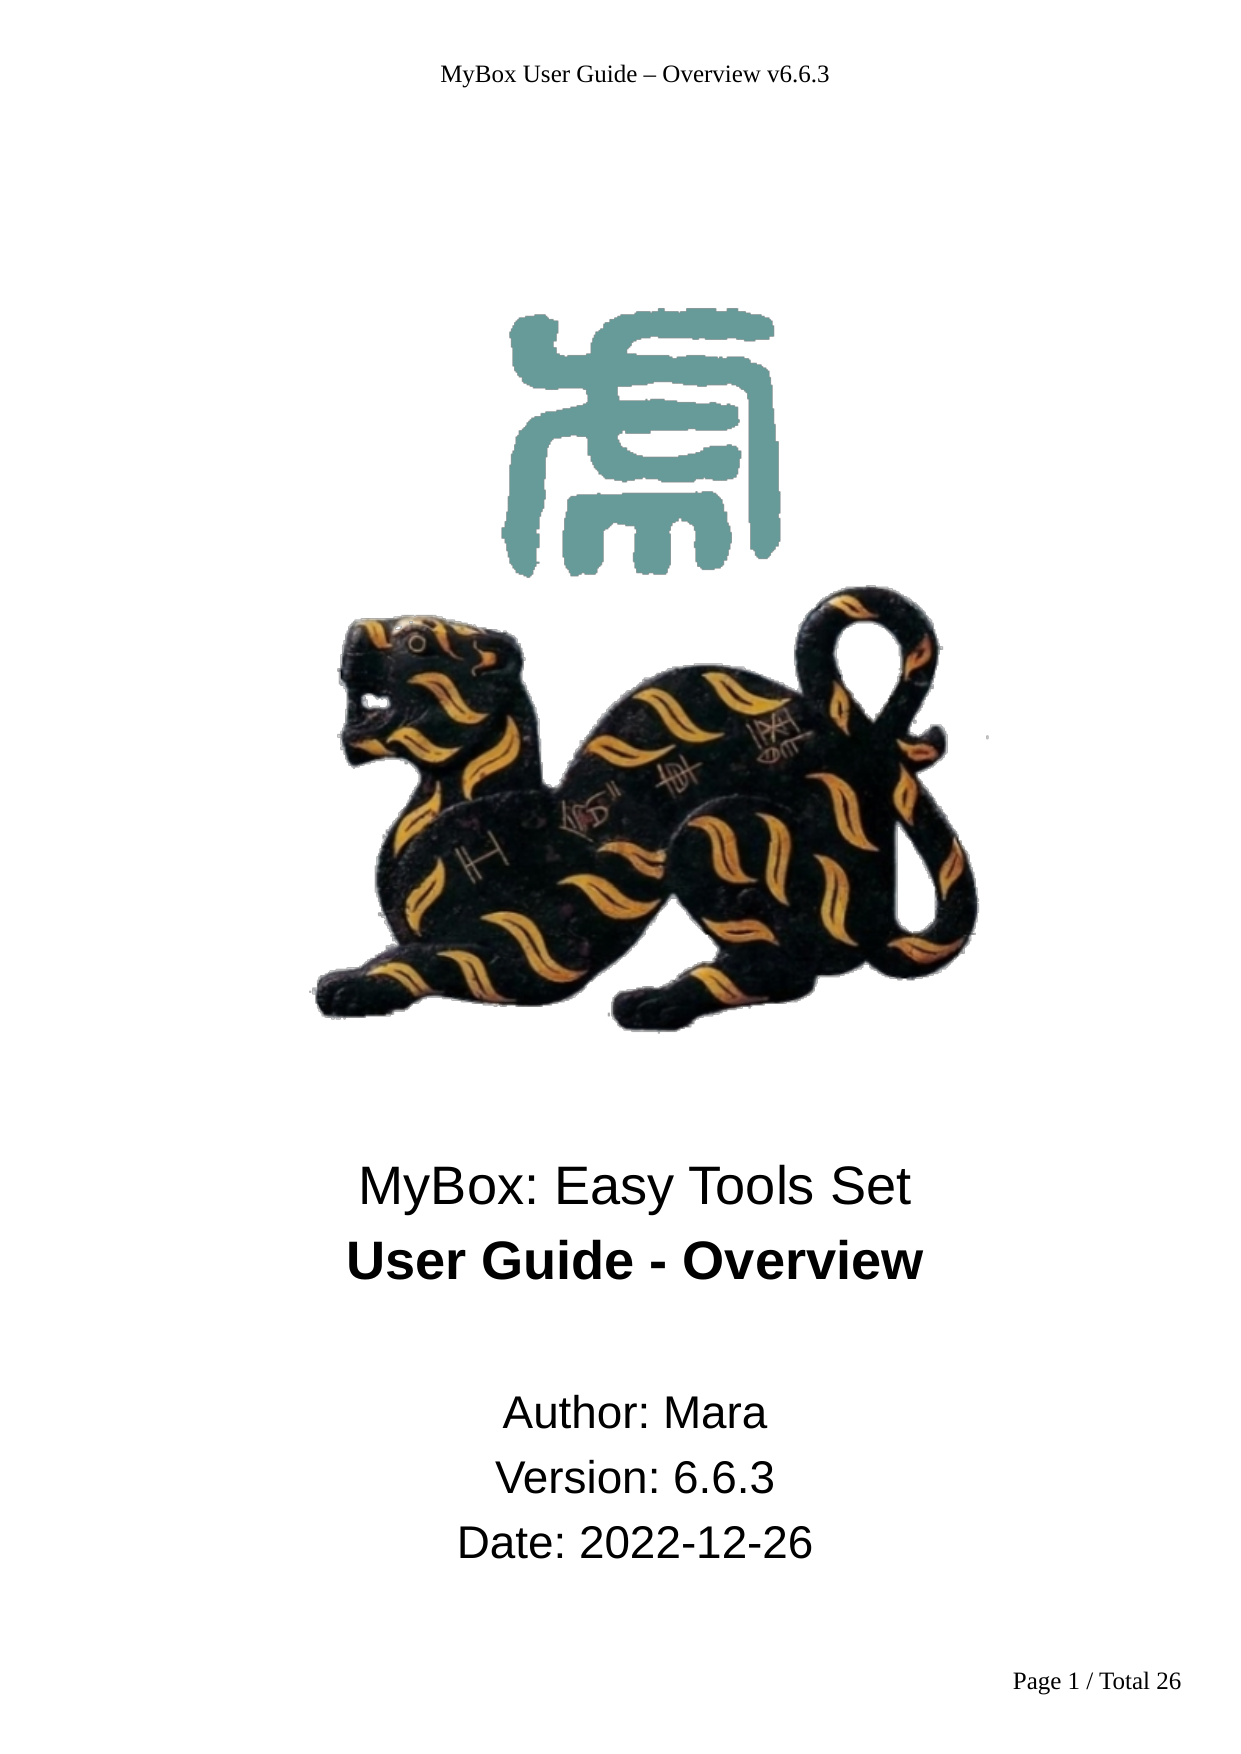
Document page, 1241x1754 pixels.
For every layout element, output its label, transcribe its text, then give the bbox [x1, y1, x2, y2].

text Version: 6.6.3 [88, 1451, 1181, 1503]
text Date: 2022-12-26 [88, 1516, 1181, 1569]
picture [244, 261, 1026, 1043]
text Author: Mara [88, 1386, 1181, 1438]
subtitle MyBox: Easy Tools Set [88, 1153, 1181, 1216]
text User Guide - Overview [88, 1228, 1181, 1291]
